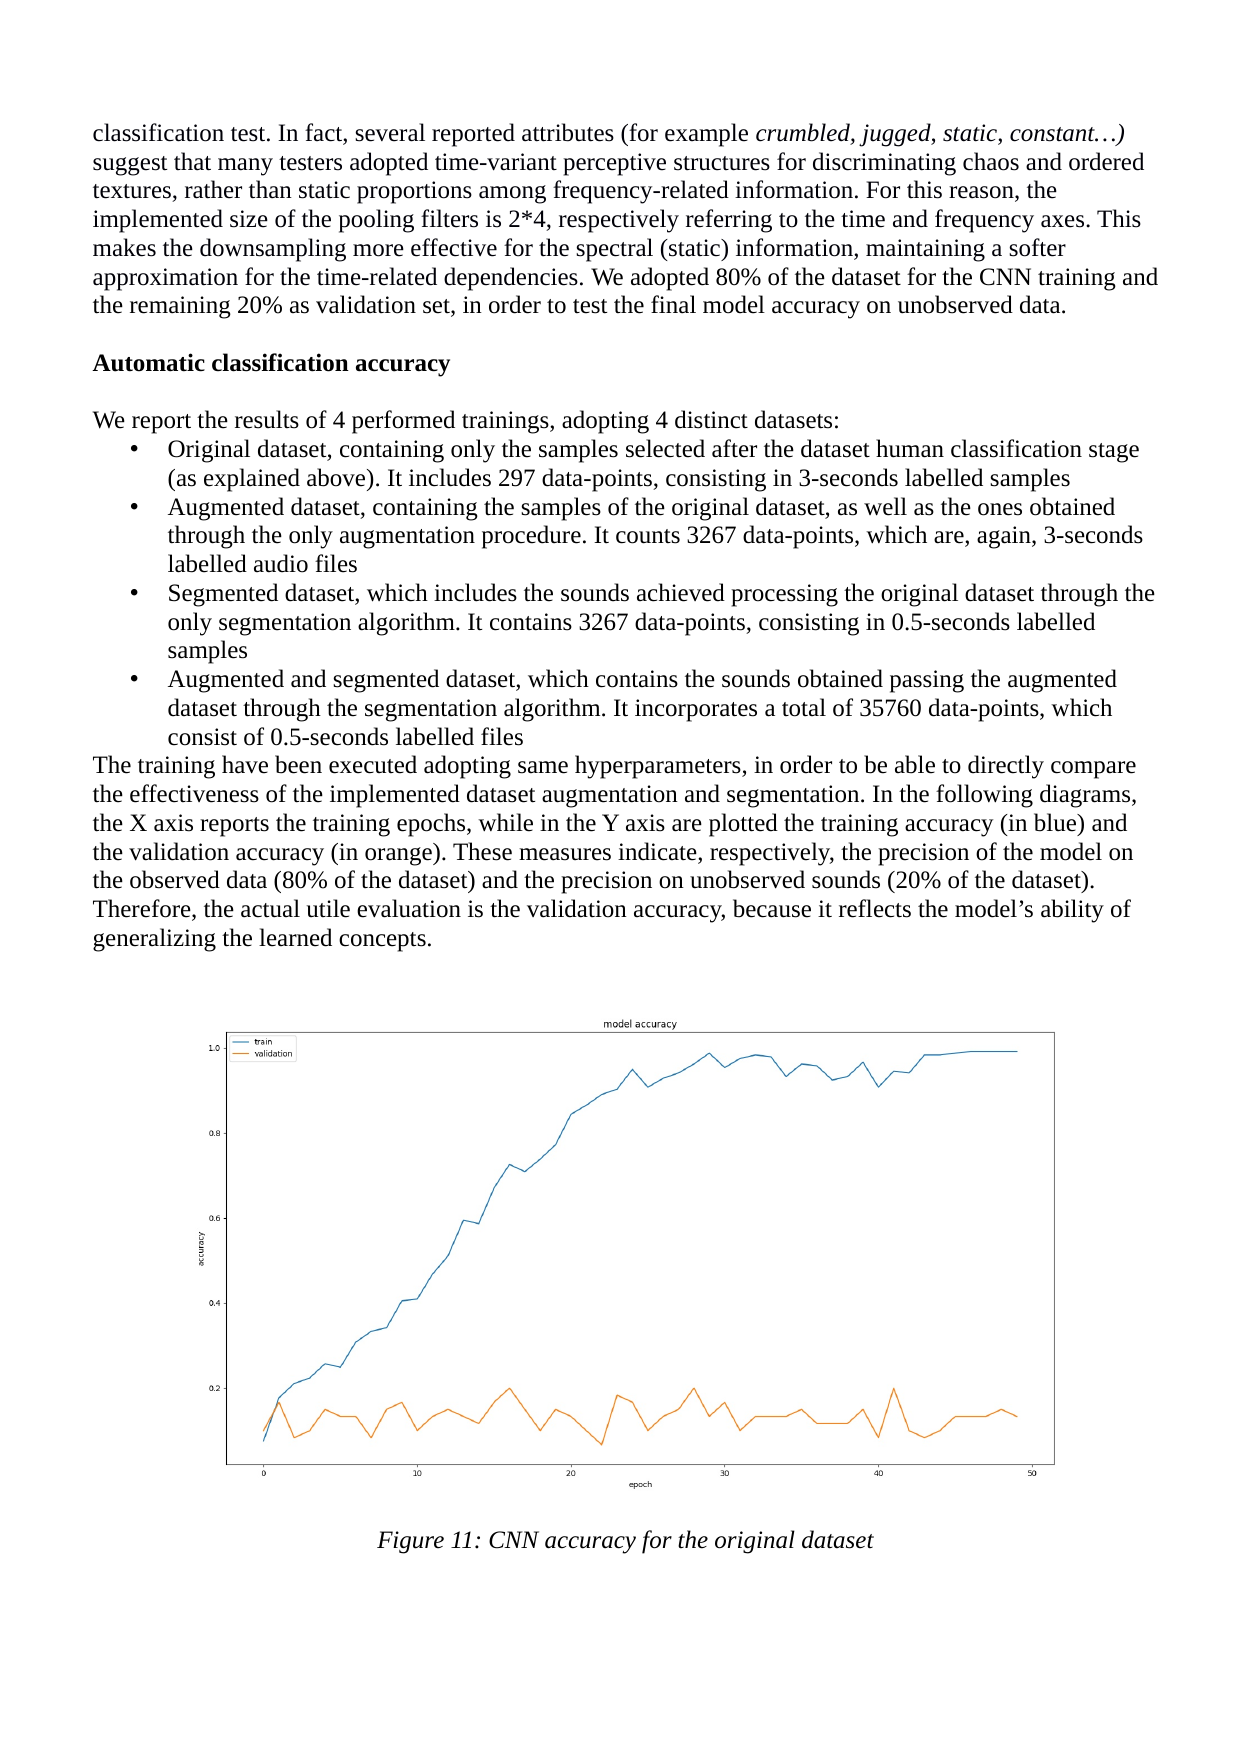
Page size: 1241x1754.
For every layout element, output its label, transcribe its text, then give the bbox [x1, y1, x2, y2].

text Automatic classification accuracy [92, 348, 1160, 377]
list Augmented dataset, containing the samples of the original dataset, as well as the ones obtained through the only augmentation procedure. It counts 3267 data-points, which are, again, 3-seconds labelled audio files [130, 492, 1160, 578]
list Segmented dataset, which includes the sounds achieved processing the original dataset through the only segmentation algorithm. It contains 3267 data-points, consisting in 0.5-seconds labelled samples [130, 578, 1160, 664]
text classification test. In fact, several reported attributes (for example crumbled, jugged, static, constant…) suggest that many testers adopted time-variant perceptive structures for discriminating chaos and ordered textures, rather than static proportions among frequency-related information. For this reason, the implemented size of the pooling filters is 2*4, respectively referring to the time and frequency axes. This makes the downsampling more effective for the spectral (static) information, maintaining a softer approximation for the time-related dependencies. We adopted 80% of the dataset for the CNN training and the remaining 20% as validation set, in order to test the final model accuracy on unobserved data. [92, 118, 1160, 319]
text The training have been executed adopting same hyperparameters, in order to be able to directly compare the effectiveness of the implemented dataset augmentation and segmentation. In the following diagrams, the X axis reports the training epochs, while in the Y axis are plotted the training accuracy (in blue) and the validation accuracy (in orange). These measures indicate, respectively, the precision of the model on the observed data (80% of the dataset) and the precision on unobserved sounds (20% of the dataset). Therefore, the actual utile evaluation is the validation accuracy, because it reflects the model’s ability of generalizing the learned concepts. [92, 751, 1160, 952]
text Figure 11: CNN accuracy for the original dataset [92, 1526, 1160, 1554]
picture [92, 964, 1161, 1526]
list Original dataset, containing only the samples selected after the dataset human classification stage (as explained above). It includes 297 data-points, consisting in 3-seconds labelled samples [130, 434, 1160, 492]
text We report the results of 4 performed trainings, adopting 4 distinct datasets: [92, 406, 1160, 434]
list Augmented and segmented dataset, which contains the sounds obtained passing the augmented dataset through the segmentation algorithm. It incorporates a total of 35760 data-points, which consist of 0.5-seconds labelled files [130, 664, 1160, 751]
